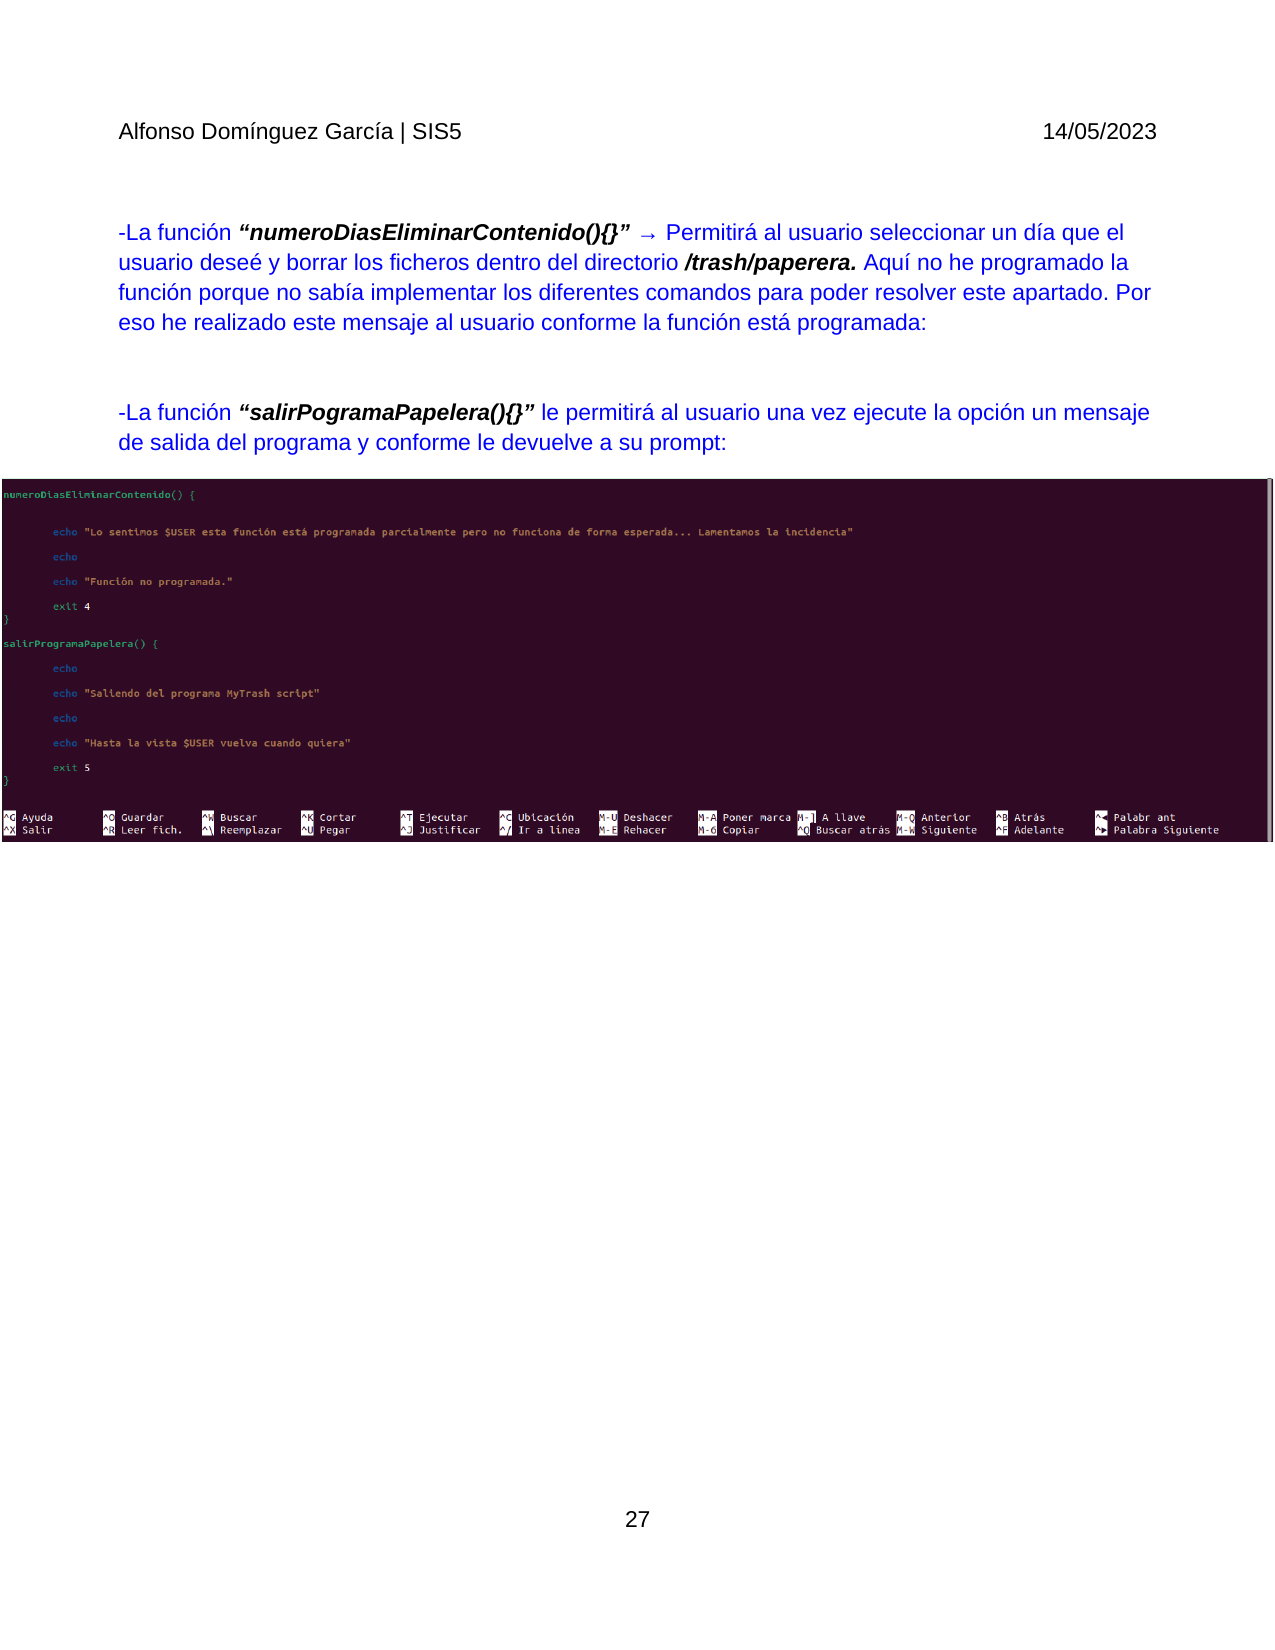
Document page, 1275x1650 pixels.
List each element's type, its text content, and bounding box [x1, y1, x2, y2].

picture [1, 478, 1274, 842]
text -La función “numeroDiasEliminarContenido(){}” → Permitirá al usuario seleccionar un día que el usuario deseé y borrar los ficheros dentro del directorio /trash/paperera. Aquí no he programado la función porque no sabía implementar los diferentes comandos para poder resolver este apartado. Por eso he realizado este mensaje al usuario conforme la función está programada: [118, 219, 1157, 336]
text -La función “salirPogramaPapelera(){}” le permitirá al usuario una vez ejecute la opción un mensaje de salida del programa y conforme le devuelve a su prompt: [118, 399, 1157, 456]
